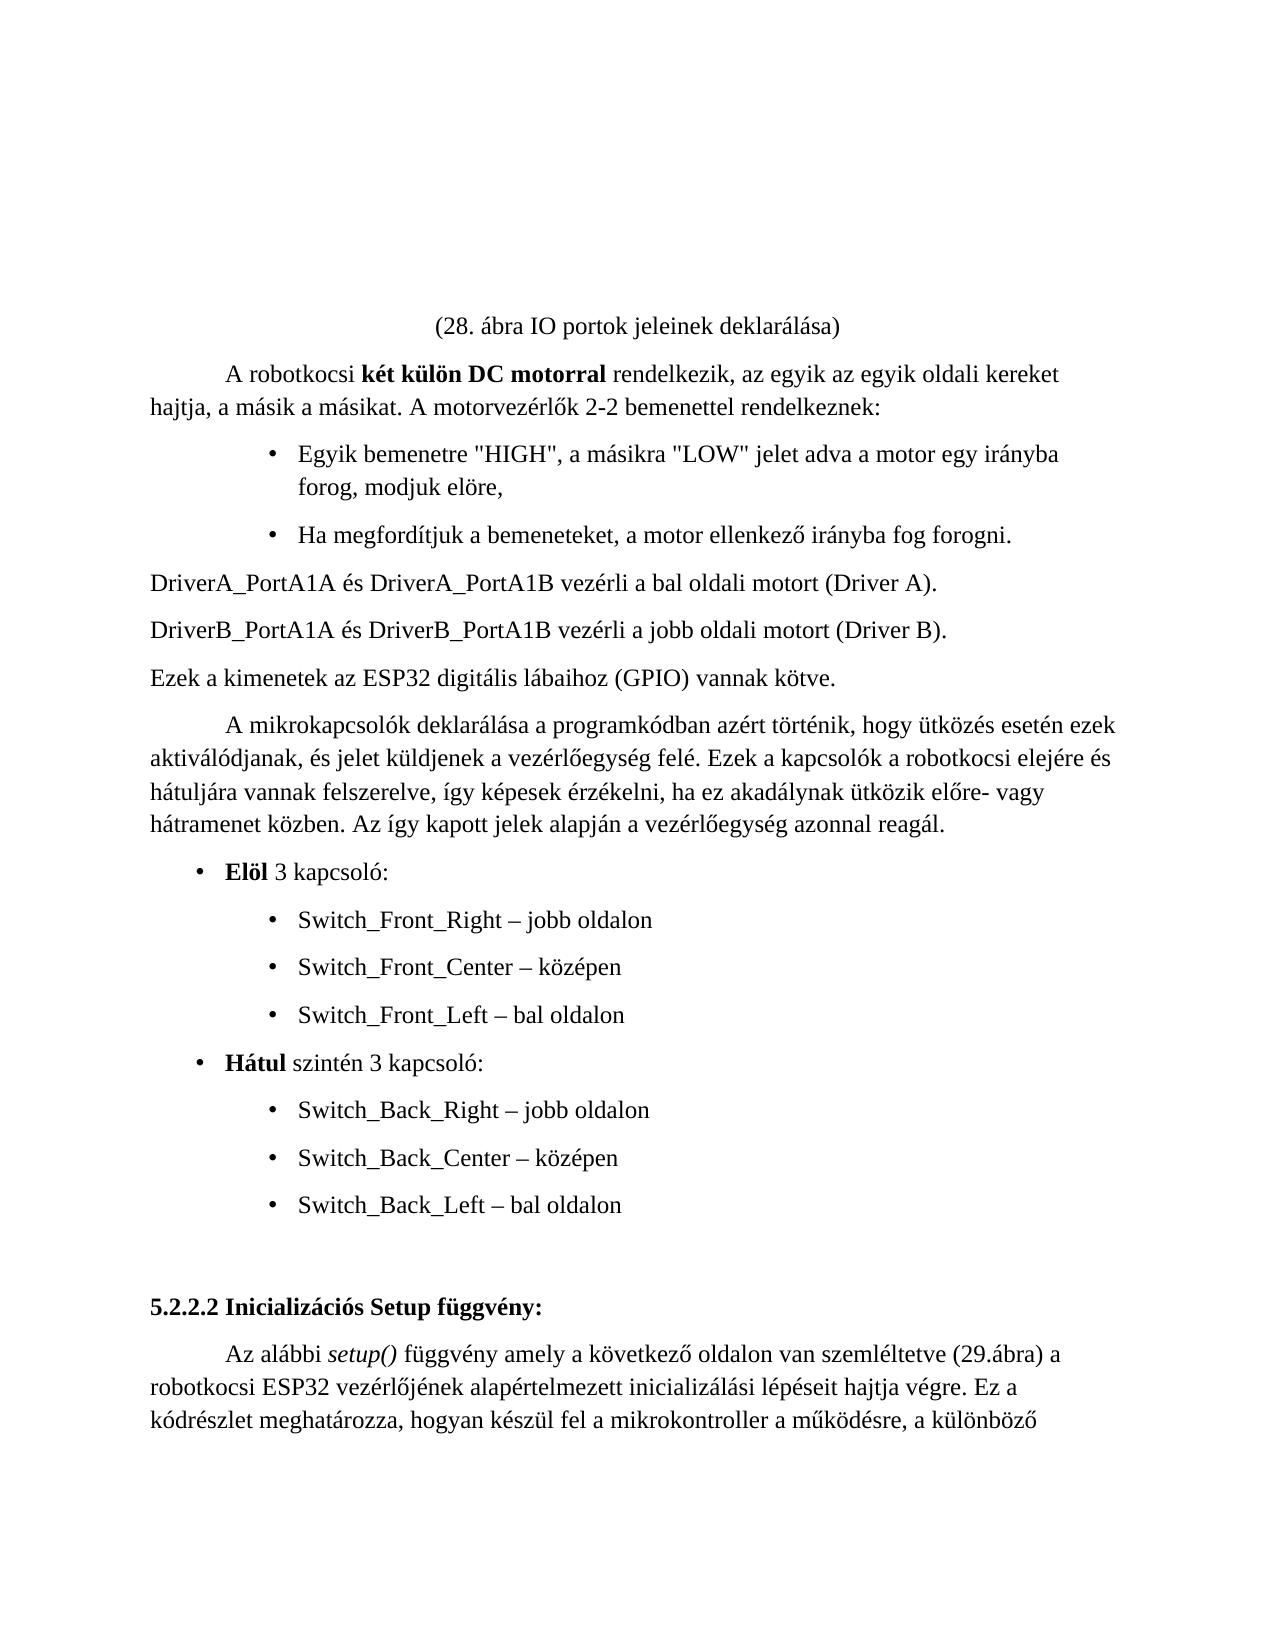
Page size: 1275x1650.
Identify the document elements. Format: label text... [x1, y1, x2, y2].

text 5.2.2.2 Inicializációs Setup függvény: [150, 1292, 1125, 1321]
text (28. ábra IO portok jeleinek deklarálása) [150, 311, 1125, 340]
text DriverB_PortA1A és DriverB_PortA1B vezérli a jobb oldali motort (Driver B). [150, 615, 1125, 644]
text A mikrokapcsolók deklarálása a programkódban azért történik, hogy ütközés esetén ezek aktiválódjanak, és jelet küldjenek a vezérlőegység felé. Ezek a kapcsolók a robotkocsi elejére és hátuljára vannak felszerelve, így képesek érzékelni, ha ez akadálynak ütközik előre- vagy hátramenet közben. Az így kapott jelek alapján a vezérlőegység azonnal reagál. [150, 711, 1125, 838]
list Switch_Back_Center – középen [268, 1143, 1125, 1172]
text Az alábbi setup() függvény amely a következő oldalon van szemléltetve (29.ábra) a robotkocsi ESP32 vezérlőjének alapértelmezett inicializálási lépéseit hajtja végre. Ez a kódrészlet meghatározza, hogyan készül fel a mikrokontroller a működésre, a különböző [150, 1339, 1125, 1434]
list Switch_Back_Left – bal oldalon [268, 1190, 1125, 1219]
list Elöl 3 kapcsoló: [196, 857, 1125, 886]
list Ha megfordítjuk a bemeneteket, a motor ellenkező irányba fog forogni. [268, 520, 1125, 549]
list Switch_Front_Right – jobb oldalon [268, 905, 1125, 933]
text DriverA_PortA1A és DriverA_PortA1B vezérli a bal oldali motort (Driver A). [150, 568, 1125, 596]
list Hátul szintén 3 kapcsoló: [196, 1048, 1125, 1076]
list Egyik bemenetre "HIGH", a másikra "LOW" jelet adva a motor egy irányba forog, modjuk elöre, [268, 439, 1125, 501]
text A robotkocsi két külön DC motorral rendelkezik, az egyik az egyik oldali kereket hajtja, a másik a másikat. A motorvezérlők 2-2 bemenettel rendelkeznek: [150, 359, 1125, 421]
text Ezek a kimenetek az ESP32 digitális lábaihoz (GPIO) vannak kötve. [150, 663, 1125, 692]
list Switch_Back_Right – jobb oldalon [268, 1095, 1125, 1124]
list Switch_Front_Center – középen [268, 952, 1125, 981]
list Switch_Front_Left – bal oldalon [268, 1000, 1125, 1029]
